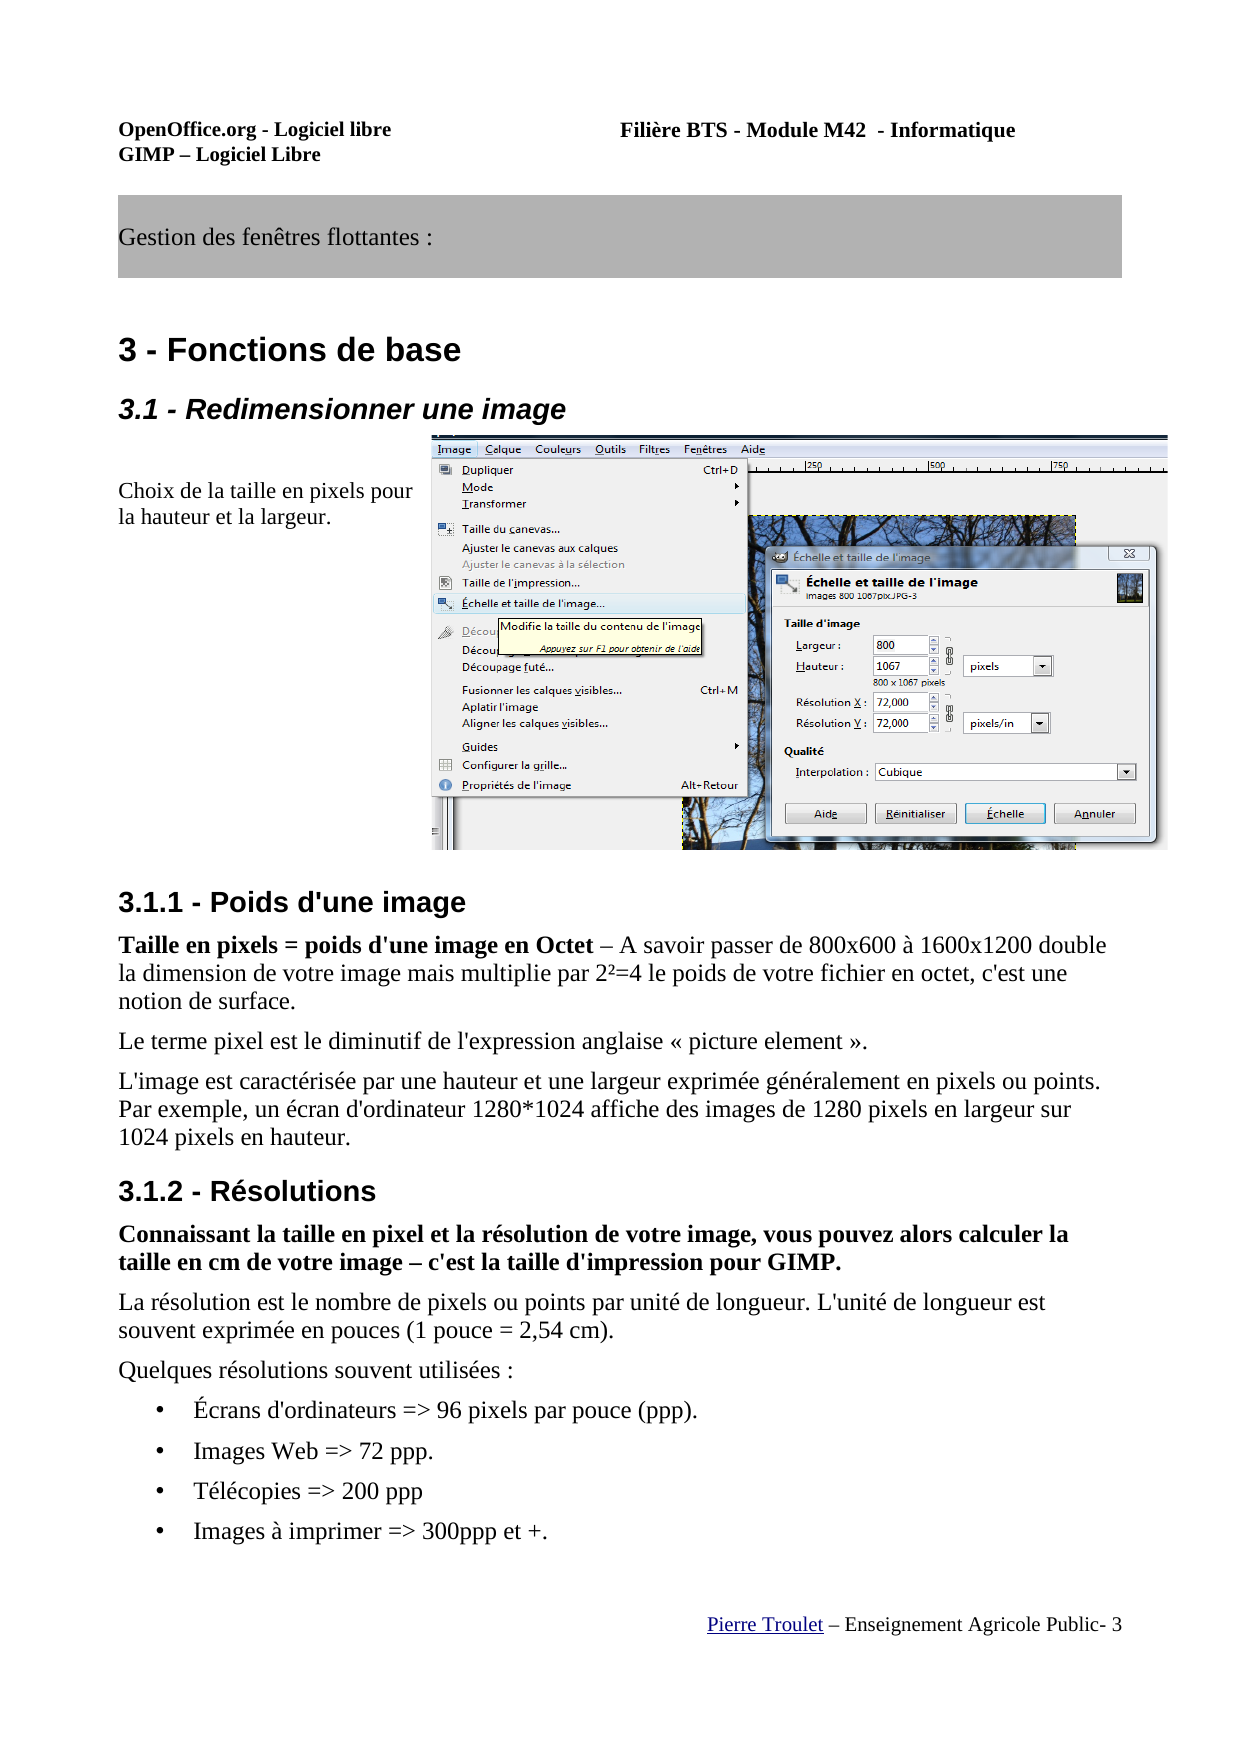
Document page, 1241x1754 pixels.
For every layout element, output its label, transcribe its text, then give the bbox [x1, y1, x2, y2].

subtitle Poids d'une image [118, 886, 1122, 919]
list Écrans d'ordinateurs => 96 pixels par pouce (ppp). [156, 1397, 1122, 1424]
text Gestion des fenêtres flottantes : [118, 223, 1122, 250]
list Télécopies => 200 ppp [156, 1477, 1122, 1505]
text La résolution est le nombre de pixels ou points par unité de longueur. L'unité de longueur est souvent exprimée en pouces (1 pouce = 2,54 cm). [118, 1288, 1122, 1344]
list Images Web => 72 ppp. [156, 1437, 1122, 1464]
subtitle Fonctions de base [118, 331, 1122, 368]
text Connaissant la taille en pixel et la résolution de votre image, vous pouvez alors calculer la taille en cm de votre image – c'est la taille d'impression pour GIMP. [118, 1221, 1122, 1276]
text Quelques résolutions souvent utilisées : [118, 1356, 1122, 1384]
text Le terme pixel est le diminutif de l'expression anglaise « picture element ». [118, 1027, 1122, 1055]
text L'image est caractérisée par une hauteur et une largeur exprimée généralement en pixels ou points. Par exemple, un écran d'ordinateur 1280*1024 affiche des images de 1280 pixels en largeur sur 1024 pixels en hauteur. [118, 1067, 1122, 1150]
picture [431, 435, 1168, 850]
subtitle Redimensionner une image [118, 393, 1122, 426]
text Choix de la taille en pixels pour la hauteur et la largeur. [118, 478, 431, 529]
list Images à imprimer => 300ppp et +. [156, 1517, 1122, 1545]
subtitle Résolutions [118, 1175, 1122, 1208]
text Taille en pixels = poids d'une image en Octet – A savoir passer de 800x600 à 1600x1200 double la dimension de votre image mais multiplie par 2²=4 le poids de votre fichier en octet, c'est une notion de surface. [118, 931, 1122, 1014]
